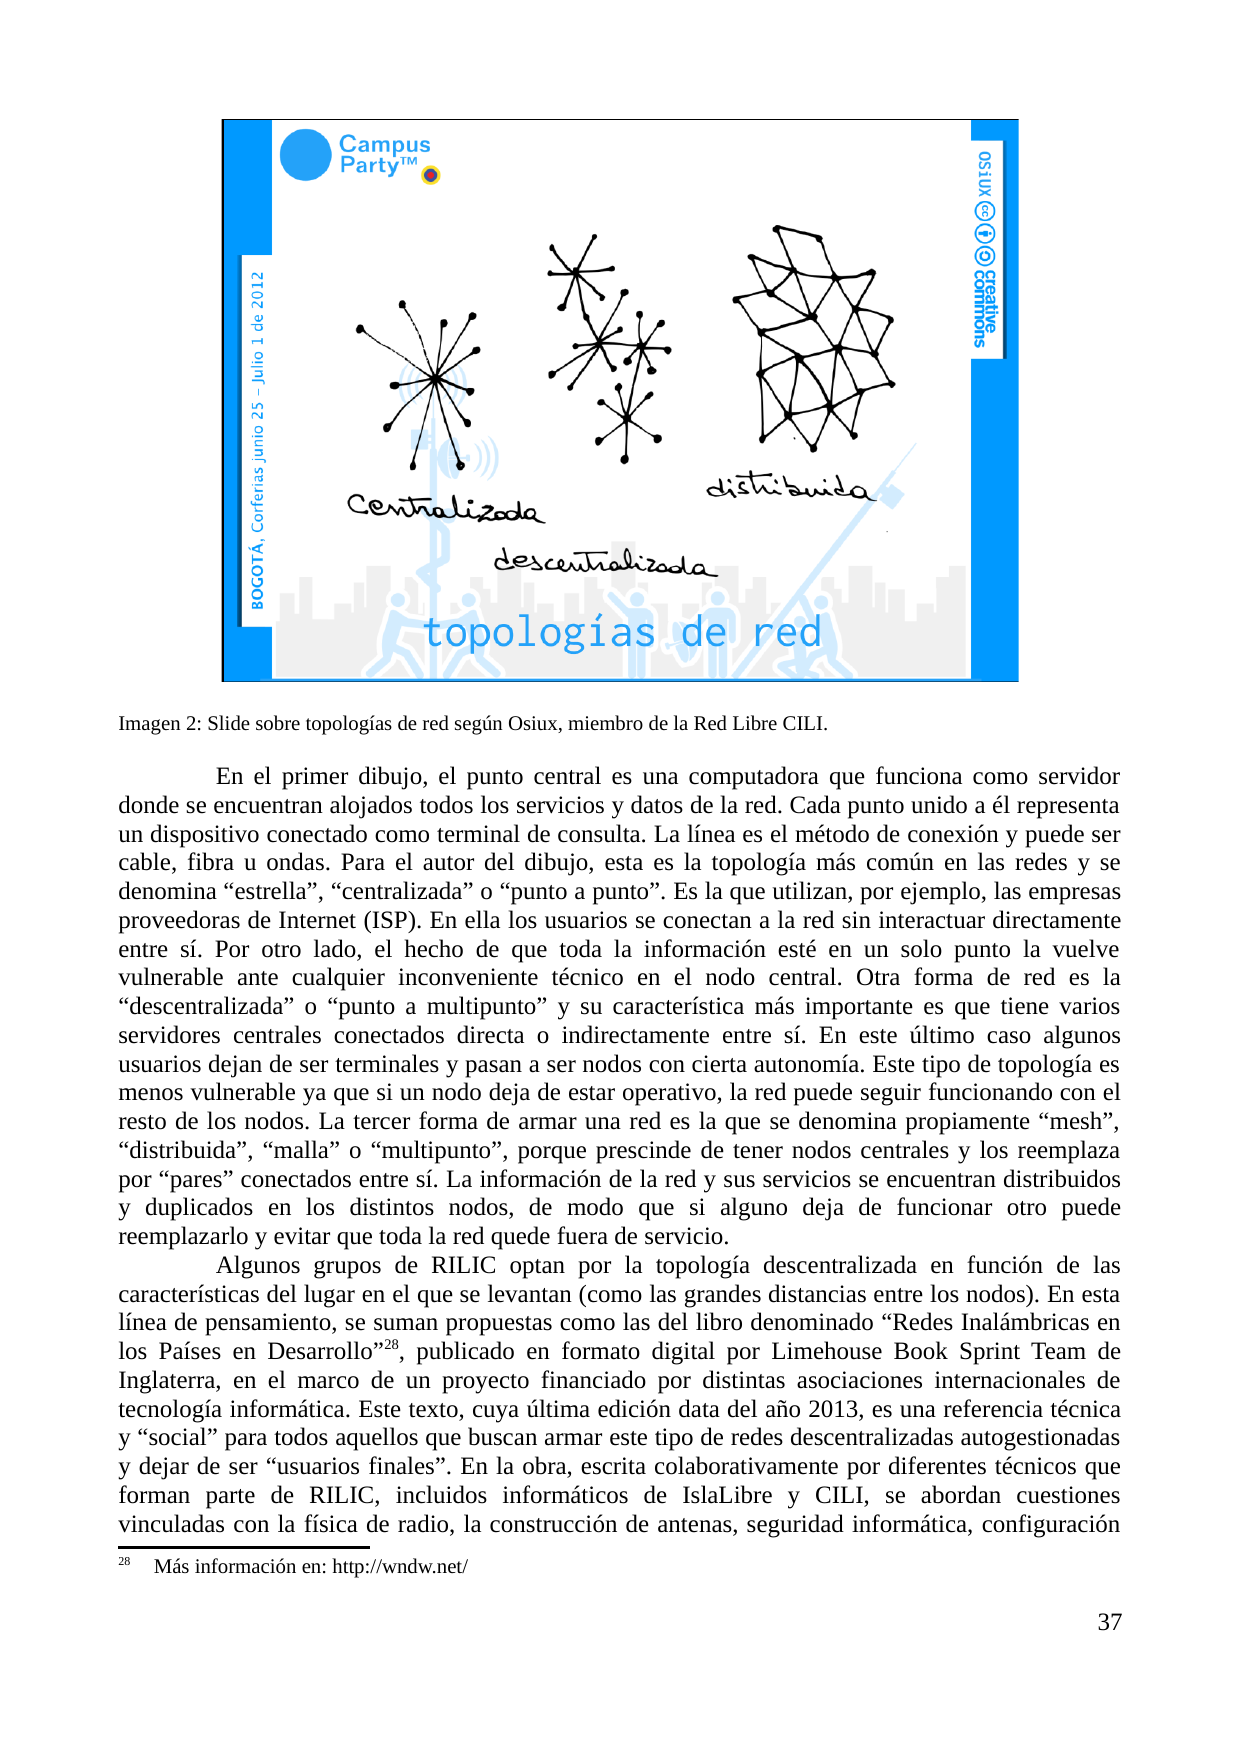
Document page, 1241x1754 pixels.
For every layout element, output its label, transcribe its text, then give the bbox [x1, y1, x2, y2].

picture [221, 119, 1019, 682]
text Más información en: http://wndw.net/ [118, 1553, 1122, 1578]
text En el primer dibujo, el punto central es una computadora que funciona como servidor donde se encuentran alojados todos los servicios y datos de la red. Cada punto unido a él representa un dispositivo conectado como terminal de consulta. La línea es el método de conexión y puede ser cable, fibra u ondas. Para el autor del dibujo, esta es la topología más común en las redes y se denomina “estrella”, “centralizada” o “punto a punto”. Es la que utilizan, por ejemplo, las empresas proveedoras de Internet (ISP). En ella los usuarios se conectan a la red sin interactuar directamente entre sí. Por otro lado, el hecho de que toda la información esté en un solo punto la vuelve vulnerable ante cualquier inconveniente técnico en el nodo central. Otra forma de red es la “descentralizada” o “punto a multipunto” y su característica más importante es que tiene varios servidores centrales conectados directa o indirectamente entre sí. En este último caso algunos usuarios dejan de ser terminales y pasan a ser nodos con cierta autonomía. Este tipo de topología es menos vulnerable ya que si un nodo deja de estar operativo, la red puede seguir funcionando con el resto de los nodos. La tercer forma de armar una red es la que se denomina propiamente “mesh”, “distribuida”, “malla” o “multipunto”, porque prescinde de tener nodos centrales y los reemplaza por “pares” conectados entre sí. La información de la red y sus servicios se encuentran distribuidos y duplicados en los distintos nodos, de modo que si alguno deja de funcionar otro puede reemplazarlo y evitar que toda la red quede fuera de servicio. [118, 761, 1122, 1250]
text Algunos grupos de RILIC optan por la topología descentralizada en función de las características del lugar en el que se levantan (como las grandes distancias entre los nodos). En esta línea de pensamiento, se suman propuestas como las del libro denominado “Redes Inalámbricas en los Países en Desarrollo”, publicado en formato digital por Limehouse Book Sprint Team de Inglaterra, en el marco de un proyecto financiado por distintas asociaciones internacionales de tecnología informática. Este texto, cuya última edición data del año 2013, es una referencia técnica y “social” para todos aquellos que buscan armar este tipo de redes descentralizadas autogestionadas y dejar de ser “usuarios finales”. En la obra, escrita colaborativamente por diferentes técnicos que forman parte de RILIC, incluidos informáticos de IslaLibre y CILI, se abordan cuestiones vinculadas con la física de radio, la construcción de antenas, seguridad informática, configuración [118, 1250, 1122, 1537]
text Imagen 2: Slide sobre topologías de red según Osiux, miembro de la Red Libre CILI. [118, 711, 1122, 735]
